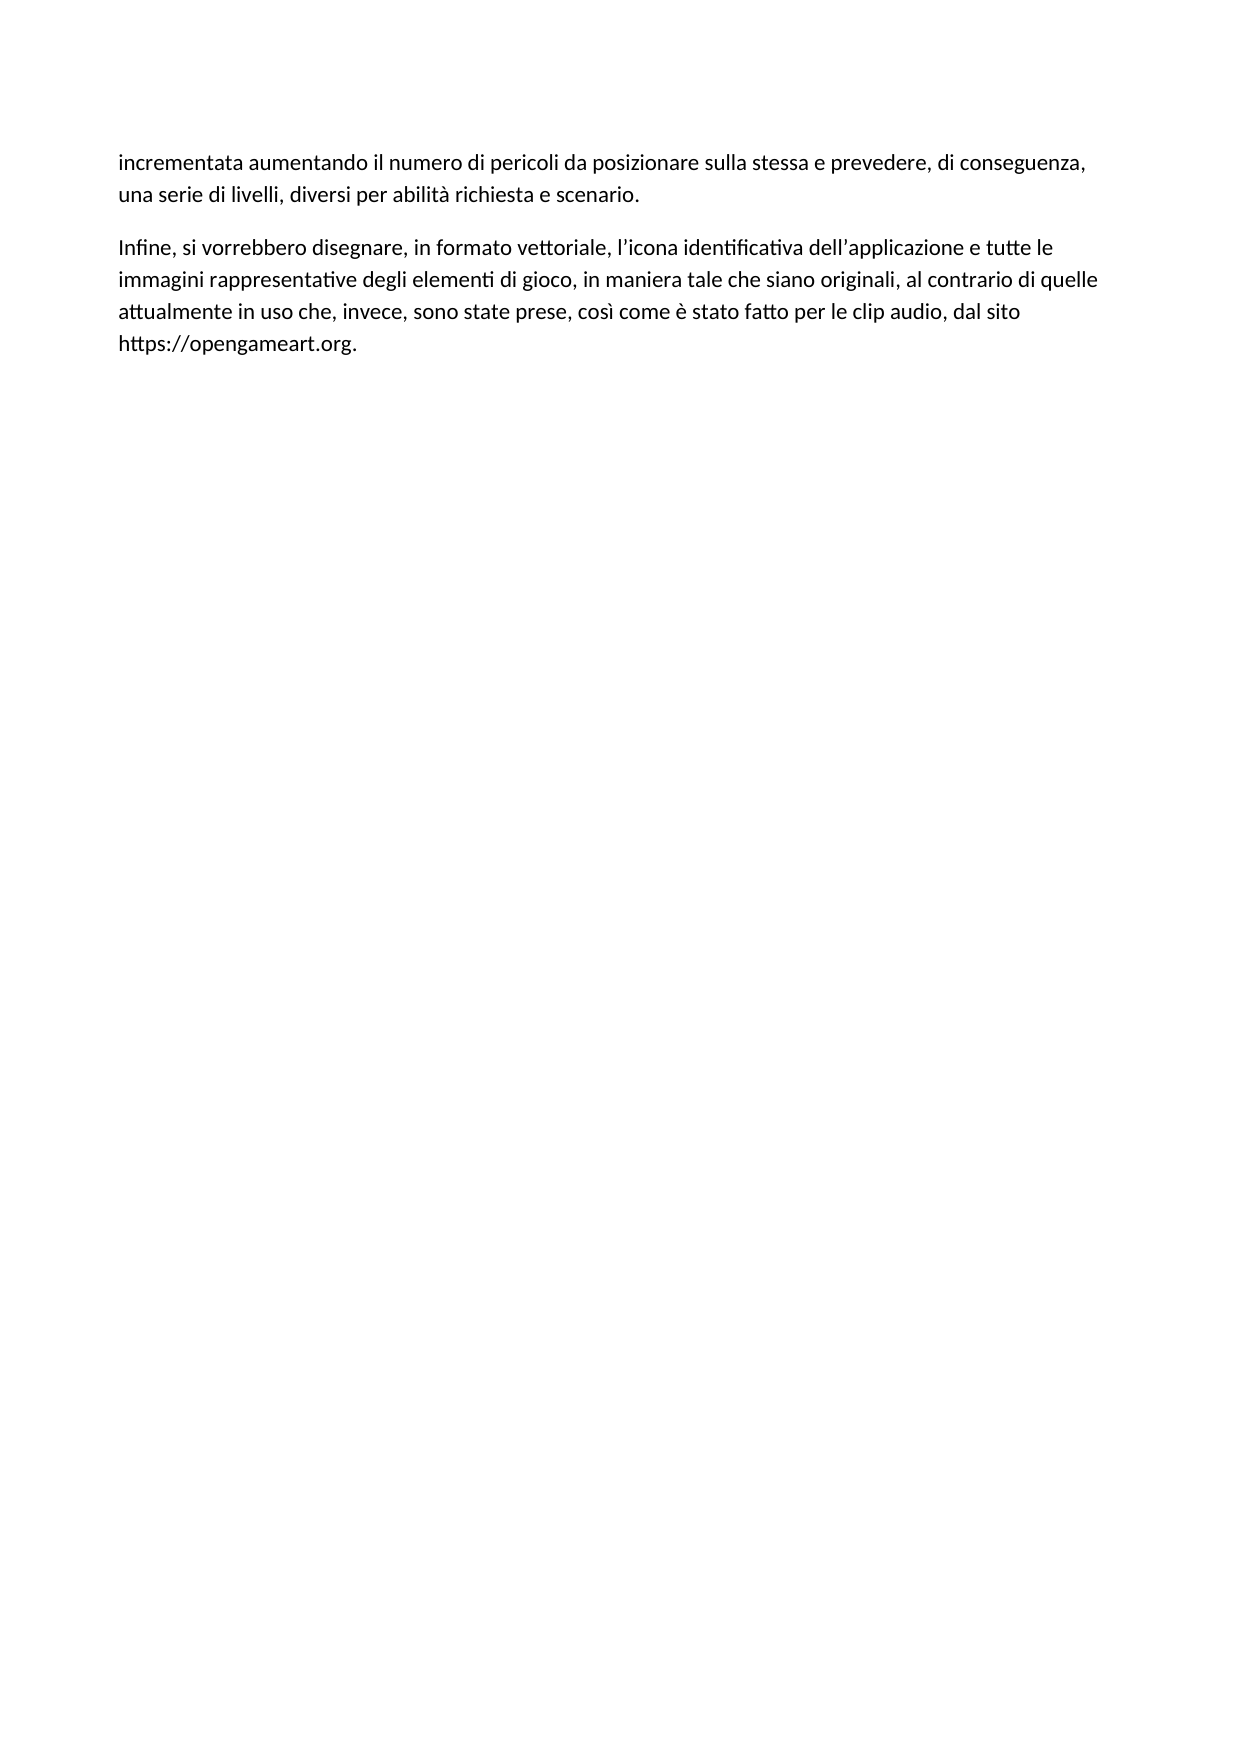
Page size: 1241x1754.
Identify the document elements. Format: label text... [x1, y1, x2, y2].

text incrementata aumentando il numero di pericoli da posizionare sulla stessa e prevedere, di conseguenza, una serie di livelli, diversi per abilità richiesta e scenario. [118, 148, 1122, 208]
text Infine, si vorrebbero disegnare, in formato vettoriale, l’icona identificativa dell’applicazione e tutte le immagini rappresentative degli elementi di gioco, in maniera tale che siano originali, al contrario di quelle attualmente in uso che, invece, sono state prese, così come è stato fatto per le clip audio, dal sito https://opengameart.org. [118, 233, 1122, 357]
